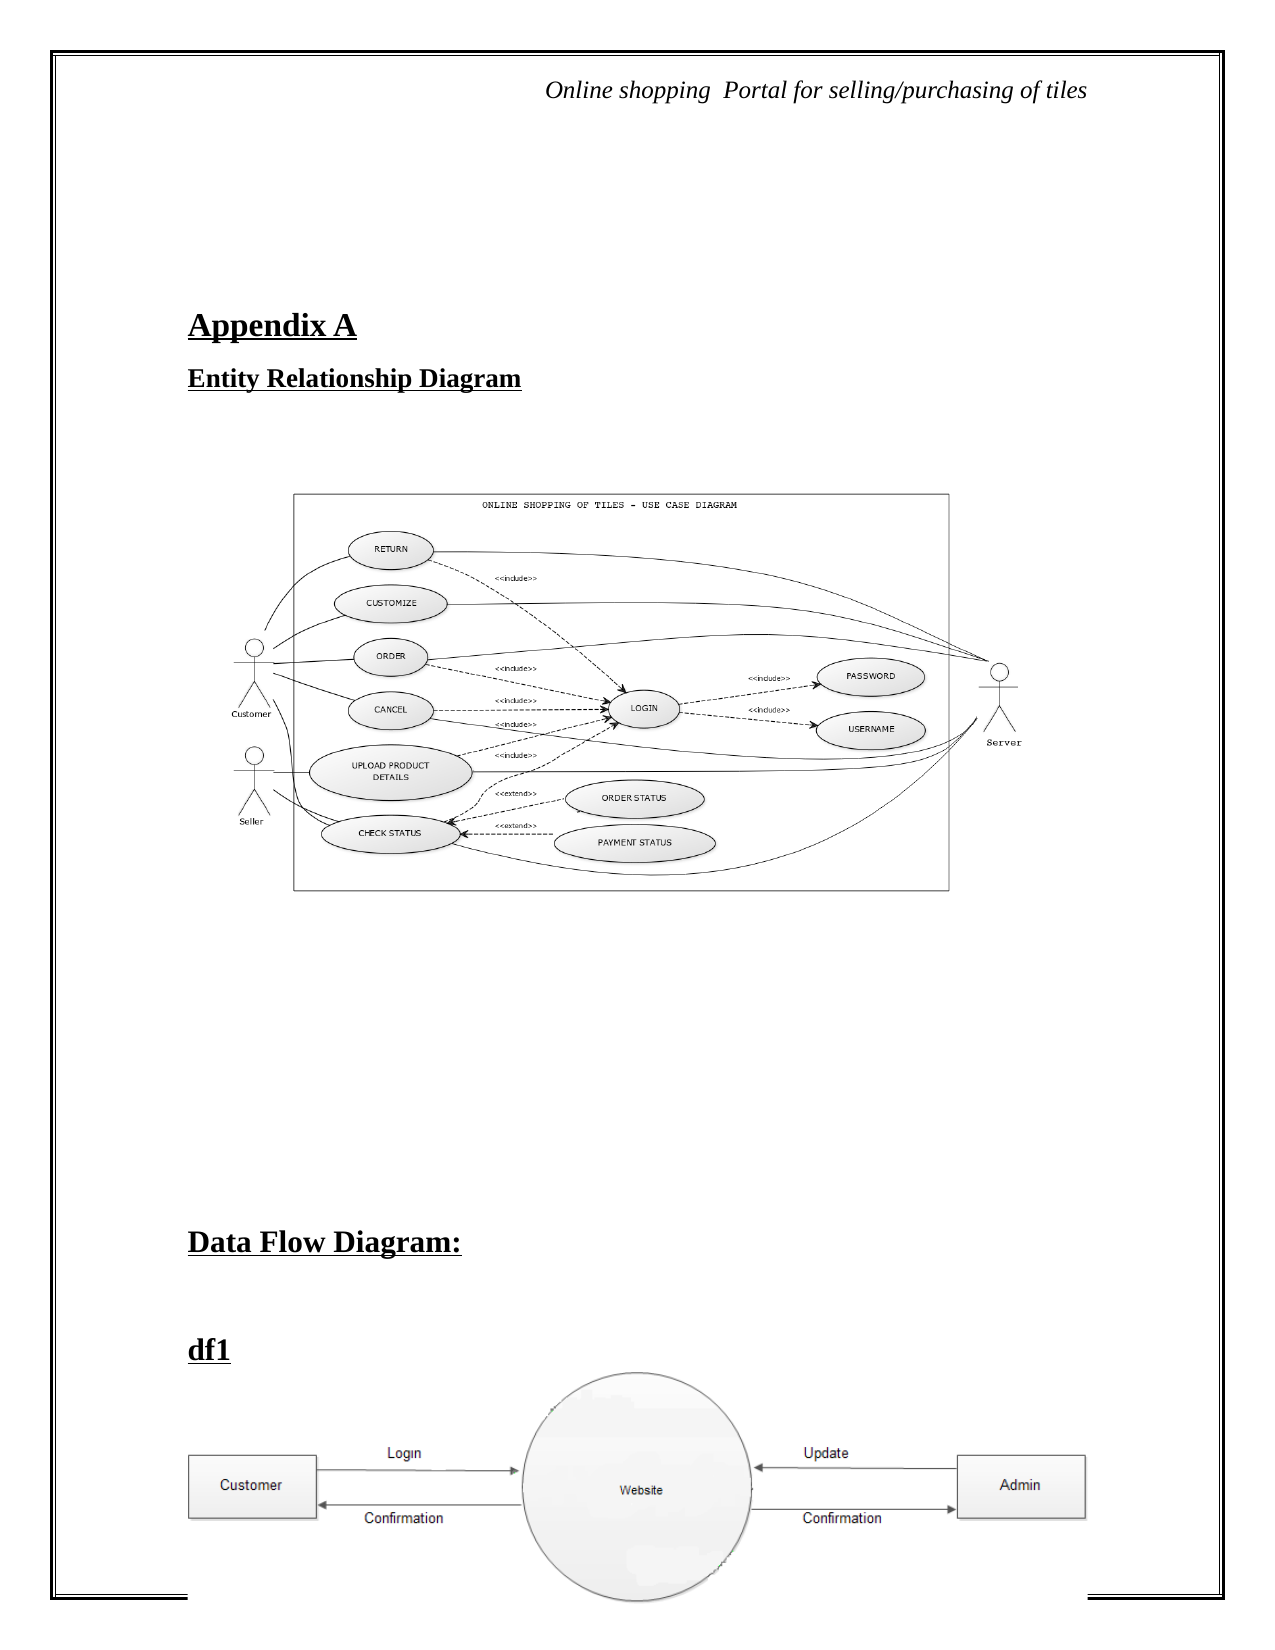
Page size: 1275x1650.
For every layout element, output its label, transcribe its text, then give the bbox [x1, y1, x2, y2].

picture [170, 445, 1071, 930]
title Appendix A [187, 305, 1087, 343]
title Entity Relationship Diagram [187, 362, 1087, 394]
picture [187, 1371, 1088, 1650]
text Data Flow Diagram: [187, 1224, 1087, 1260]
text df1 [187, 1331, 1087, 1367]
